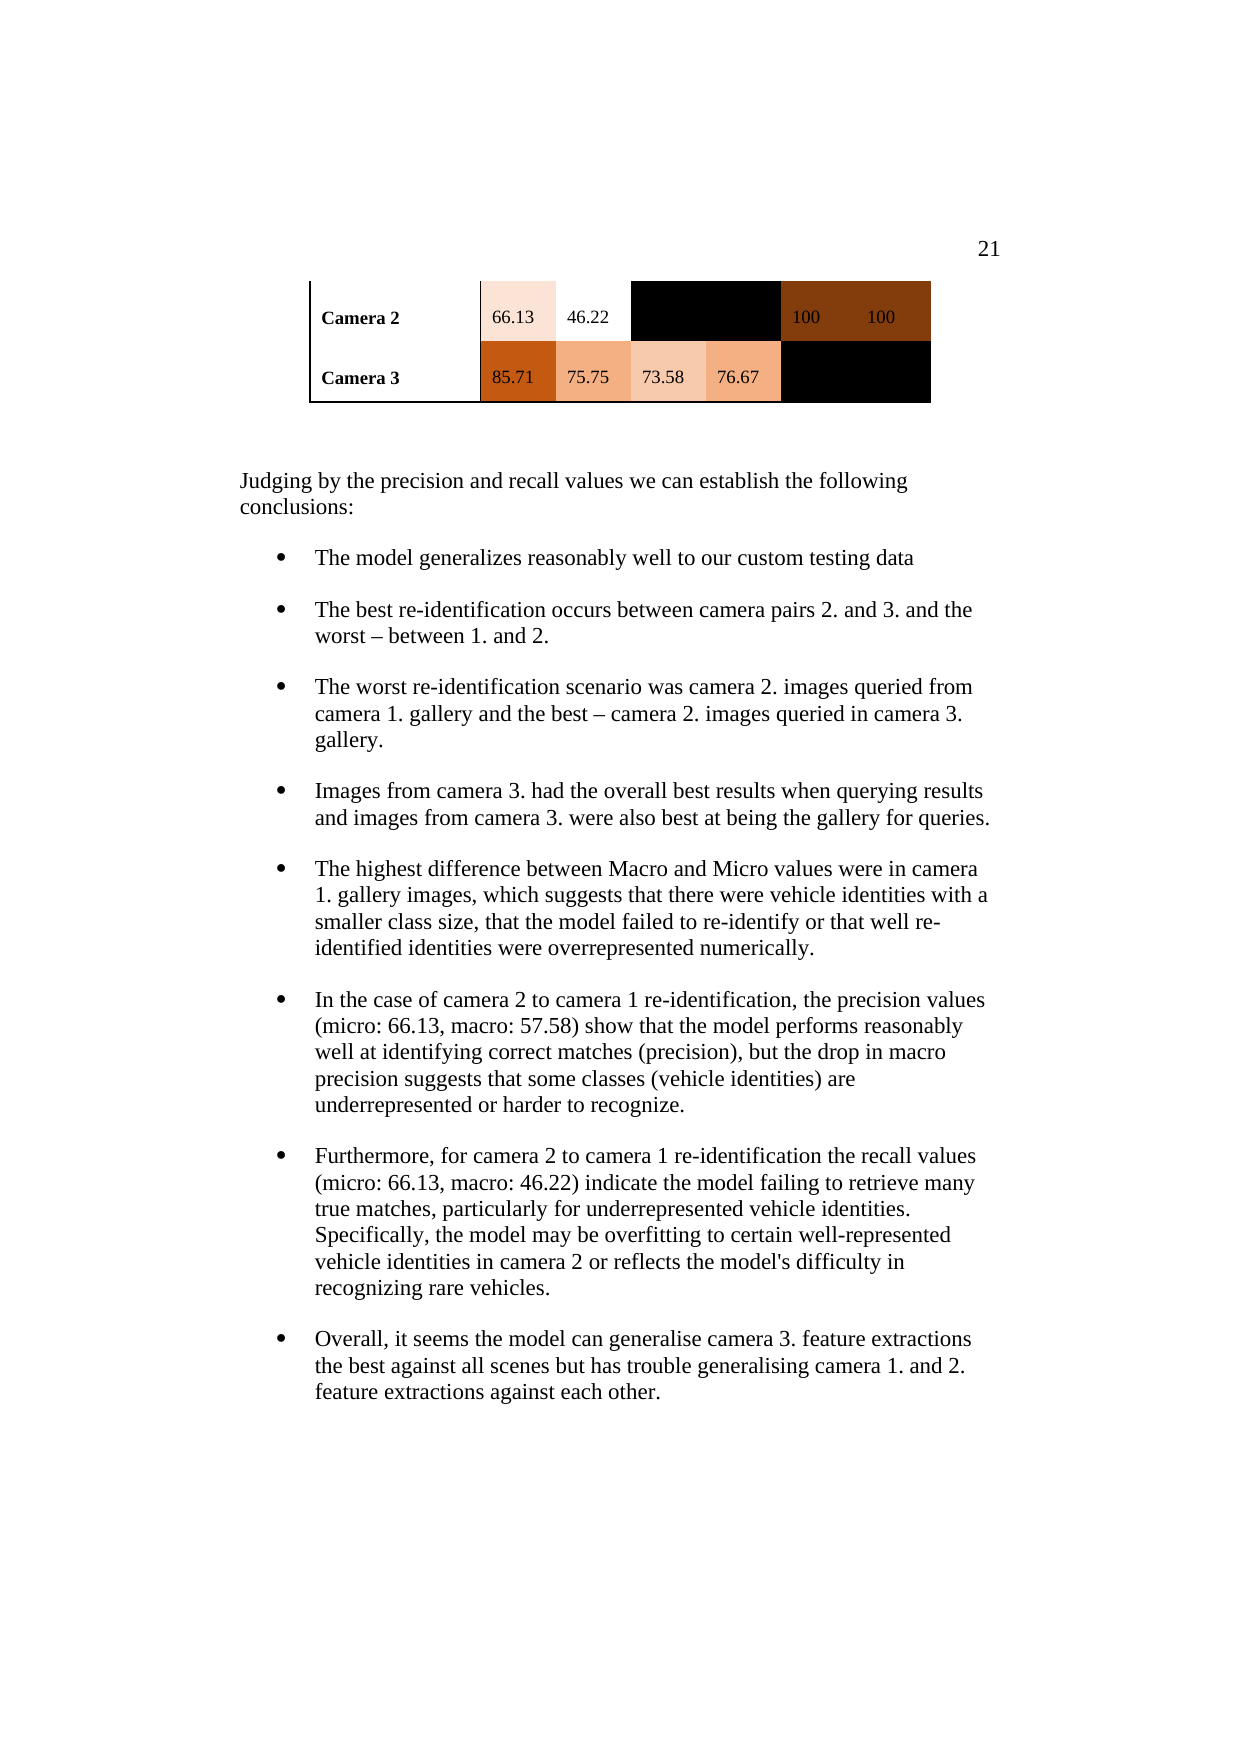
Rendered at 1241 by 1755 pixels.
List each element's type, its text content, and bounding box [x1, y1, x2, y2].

table_cell 46.22 [556, 281, 631, 341]
list In the case of camera 2 to camera 1 re-identification, the precision values (micro: 66.13, macro: 57.58) show that the model performs reasonably well at identifying correct matches (precision), but the drop in macro precision suggests that some classes (vehicle identities) are underrepresented or harder to recognize. [277, 986, 1001, 1117]
table_cell 76.67 [706, 341, 781, 401]
list The model generalizes reasonably well to our custom testing data [277, 544, 1001, 571]
table_cell 85.71 [481, 341, 556, 401]
list The highest difference between Macro and Micro values were in camera 1. gallery images, which suggests that there were vehicle identities with a smaller class size, that the model failed to re-identify or that well re-identified identities were overrepresented numerically. [277, 855, 1001, 961]
text Judging by the precision and recall values we can establish the following conclusions: [239, 467, 1001, 519]
table_cell 75.75 [556, 341, 631, 401]
table_cell 100 [856, 281, 931, 341]
list The worst re-identification scenario was camera 2. images queried from camera 1. gallery and the best – camera 2. images queried in camera 3. gallery. [277, 673, 1001, 752]
table_cell [631, 281, 706, 341]
table_cell 100 [781, 281, 856, 341]
list Furthermore, for camera 2 to camera 1 re-identification the recall values (micro: 66.13, macro: 46.22) indicate the model failing to retrieve many true matches, particularly for underrepresented vehicle identities. Specifically, the model may be overfitting to certain well-represented vehicle identities in camera 2 or reflects the model's difficulty in recognizing rare vehicles. [277, 1142, 1001, 1301]
table_cell [781, 341, 856, 401]
table_cell [706, 281, 781, 341]
table_cell 66.13 [481, 281, 556, 341]
table_cell Camera 3 [311, 341, 480, 401]
table_cell Camera 2 [311, 281, 480, 341]
list Images from camera 3. had the overall best results when querying results and images from camera 3. were also best at being the gallery for queries. [277, 777, 1001, 830]
table_cell 73.58 [631, 341, 706, 401]
table_cell [856, 341, 931, 401]
list Overall, it seems the model can generalise camera 3. feature extractions the best against all scenes but has trouble generalising camera 1. and 2. feature extractions against each other. [277, 1326, 1001, 1404]
list The best re-identification occurs between camera pairs 2. and 3. and the worst – between 1. and 2. [277, 596, 1001, 648]
